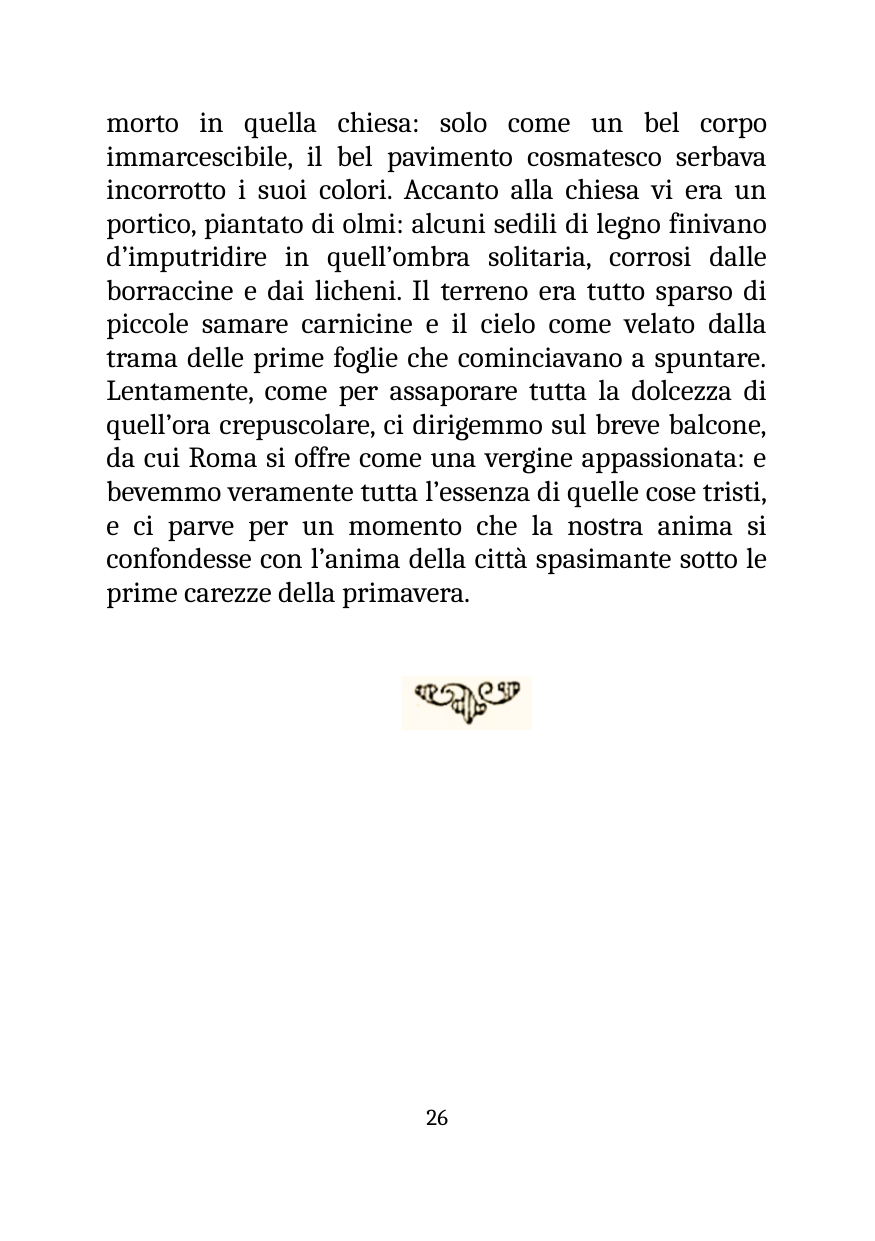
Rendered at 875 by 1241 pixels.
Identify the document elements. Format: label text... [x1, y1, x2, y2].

picture [402, 676, 532, 730]
text morto in quella chiesa: solo come un bel corpo immarcescibile, il bel pavimento cosmatesco serbava incorrotto i suoi colori. Accanto alla chiesa vi era un portico, piantato di olmi: alcuni sedili di legno finivano d’imputridire in quell’ombra solitaria, corrosi dalle borraccine e dai licheni. Il terreno era tutto sparso di piccole samare carnicine e il cielo come velato dalla trama delle prime foglie che cominciavano a spuntare. Lentamente, come per assaporare tutta la dolcezza di quell’ora crepuscolare, ci dirigemmo sul breve balcone, da cui Roma si offre come una vergine appassionata: e bevemmo veramente tutta l’essenza di quelle cose tristi, e ci parve per un momento che la nostra anima si confondesse con l’anima della città spasimante sotto le prime carezze della primavera. [106, 106, 768, 609]
